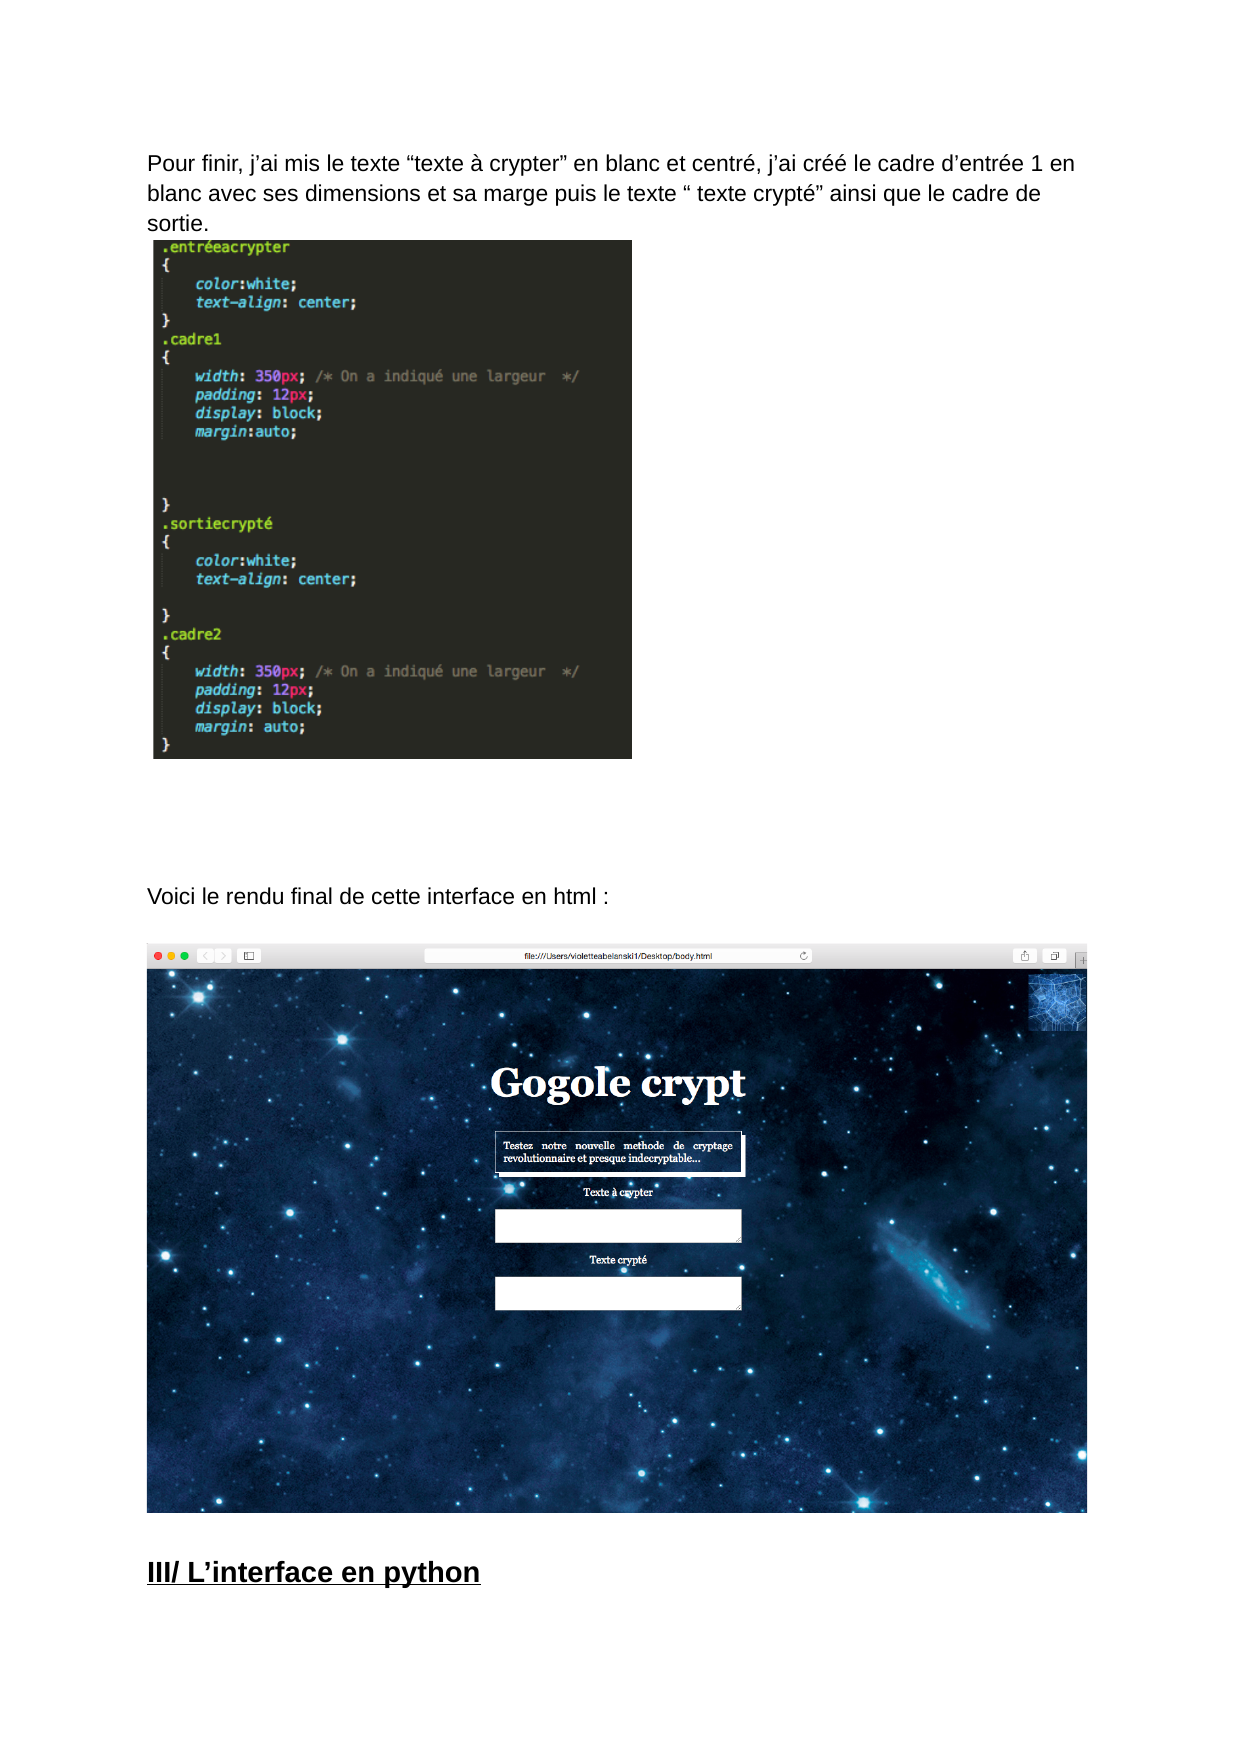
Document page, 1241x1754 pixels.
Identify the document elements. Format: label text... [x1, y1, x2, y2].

picture [146, 943, 1088, 1513]
text Voici le rendu final de cette interface en html : [147, 883, 1090, 909]
text Pour finir, j’ai mis le texte “texte à crypter” en blanc et centré, j’ai créé le cadre d’entrée 1 en blanc avec ses dimensions et sa marge puis le texte “ texte crypté” ainsi que le cadre de sortie. [147, 150, 1090, 237]
picture [153, 240, 632, 759]
text III/ L’interface en python [147, 1554, 1090, 1588]
